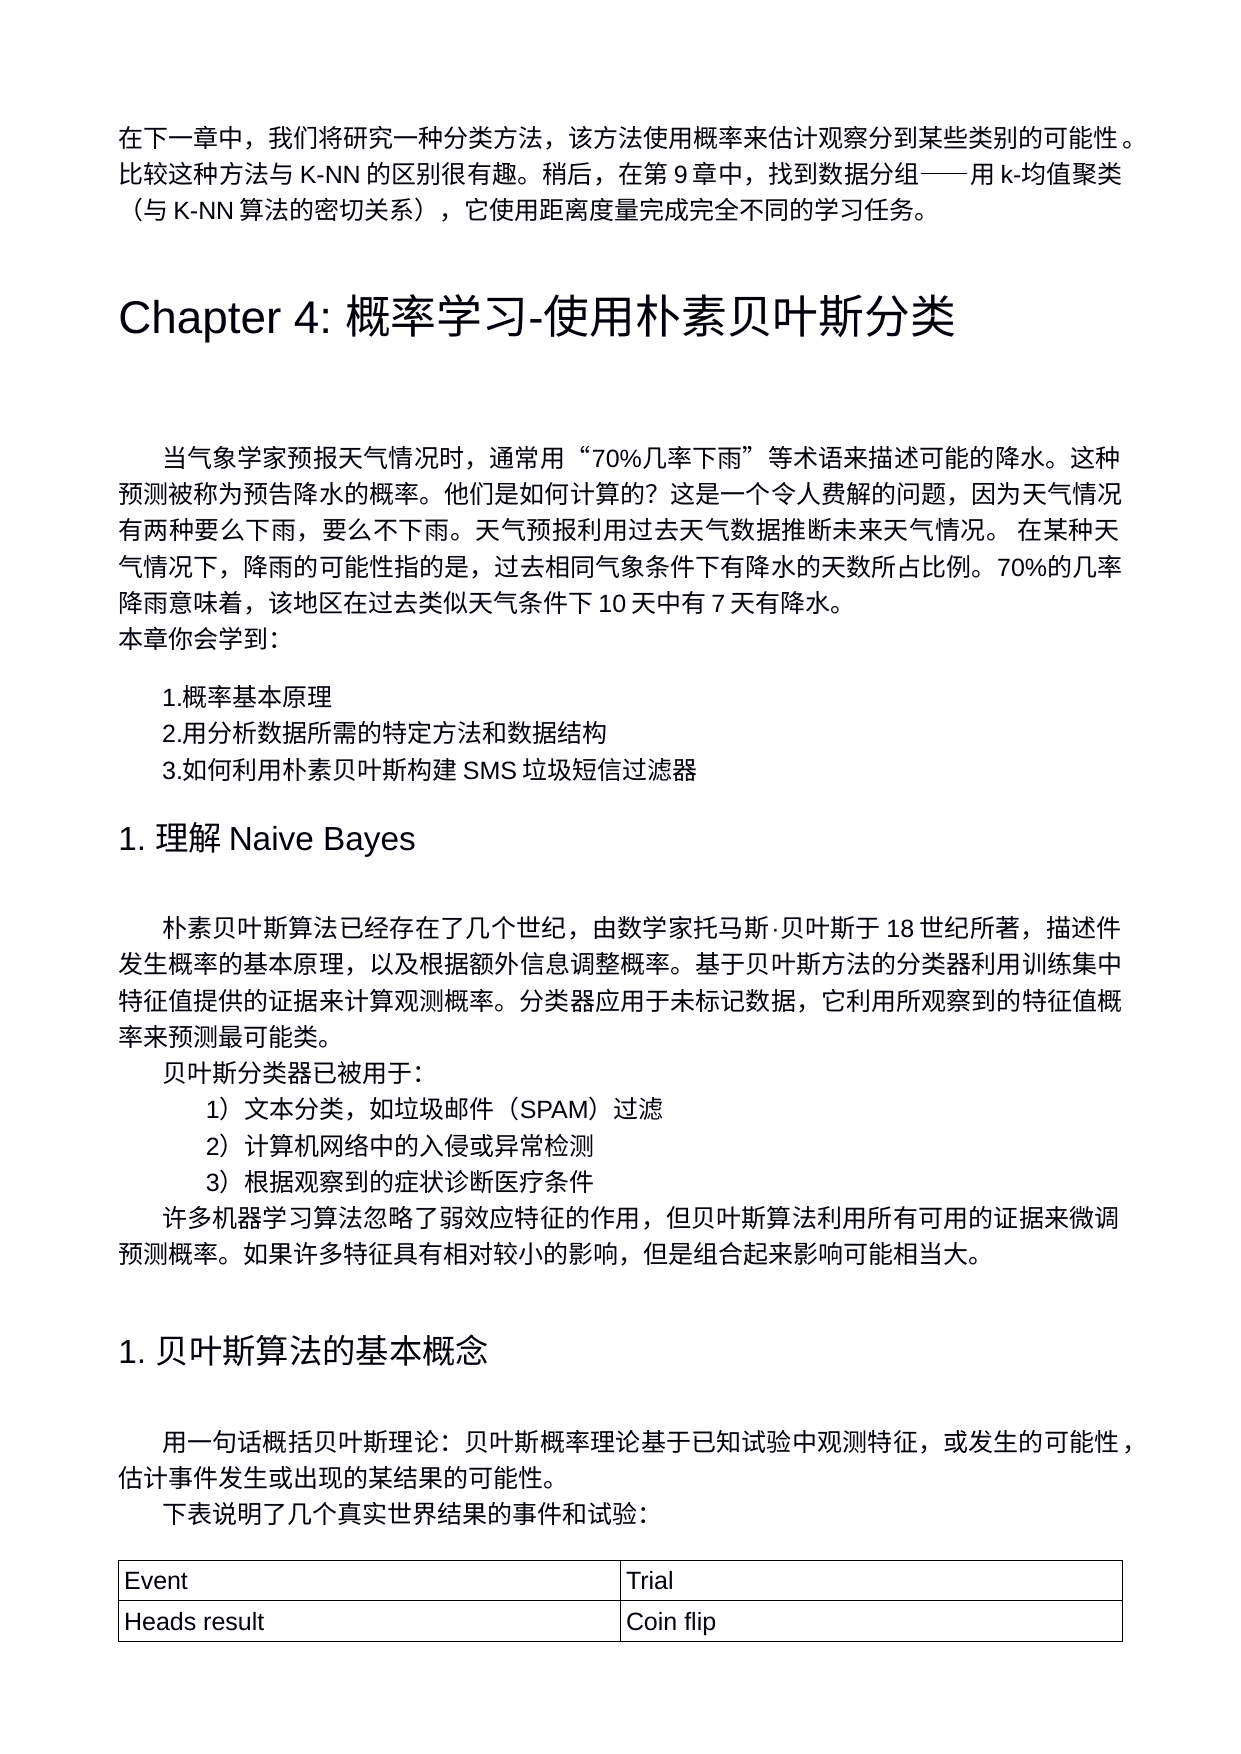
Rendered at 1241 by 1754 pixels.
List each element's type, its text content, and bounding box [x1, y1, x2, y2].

table_cell Heads result [119, 1601, 620, 1641]
table_header Trial [621, 1561, 1122, 1600]
text 许多机器学习算法忽略了弱效应特征的作用，但贝叶斯算法利用所有可用的证据来微调预测概率。如果许多特征具有相对较小的影响，但是组合起来影响可能相当大。 [118, 1199, 1122, 1271]
table_header Event [119, 1561, 620, 1600]
table_cell Coin flip [621, 1601, 1122, 1641]
text 2.用分析数据所需的特定方法和数据结构 [118, 714, 1122, 750]
text 在下一章中，我们将研究一种分类方法，该方法使用概率来估计观察分到某些类别的可能性。比较这种方法与K-NN的区别很有趣。稍后，在第9章中，找到数据分组——用k-均值聚类（与K-NN算法的密切关系），它使用距离度量完成完全不同的学习任务。 [118, 118, 1122, 227]
subtitle 1. 理解Naive Bayes [118, 811, 1122, 859]
text 用一句话概括贝叶斯理论：贝叶斯概率理论基于已知试验中观测特征，或发生的可能性，估计事件发生或出现的某结果的可能性。 [118, 1422, 1122, 1495]
text 下表说明了几个真实世界结果的事件和试验： [118, 1495, 1122, 1531]
text 1.概率基本原理 [118, 678, 1122, 714]
text 3.如何利用朴素贝叶斯构建SMS垃圾短信过滤器 [118, 750, 1122, 786]
text 3）根据观察到的症状诊断医疗条件 [118, 1162, 1122, 1199]
text 当气象学家预报天气情况时，通常用“70%几率下雨”等术语来描述可能的降水。这种预测被称为预告降水的概率。他们是如何计算的？这是一个令人费解的问题，因为天气情况有两种要么下雨，要么不下雨。天气预报利用过去天气数据推断未来天气情况。 在某种天气情况下，降雨的可能性指的是，过去相同气象条件下有降水的天数所占比例。70%的几率降雨意味着，该地区在过去类似天气条件下10天中有7天有降水。 [118, 438, 1122, 619]
text 1）文本分类，如垃圾邮件（SPAM）过滤 [118, 1090, 1122, 1126]
text 贝叶斯分类器已被用于： [118, 1054, 1122, 1090]
text 2）计算机网络中的入侵或异常检测 [118, 1126, 1122, 1162]
subtitle Chapter 4: 概率学习-使用朴素贝叶斯分类 [118, 281, 1122, 347]
text 本章你会学到： [118, 619, 1122, 656]
list 贝叶斯算法的基本概念 [118, 1325, 1122, 1373]
text 朴素贝叶斯算法已经存在了几个世纪，由数学家托马斯·贝叶斯于18世纪所著，描述件发生概率的基本原理，以及根据额外信息调整概率。基于贝叶斯方法的分类器利用训练集中特征值提供的证据来计算观测概率。分类器应用于未标记数据，它利用所观察到的特征值概率来预测最可能类。 [118, 909, 1122, 1054]
